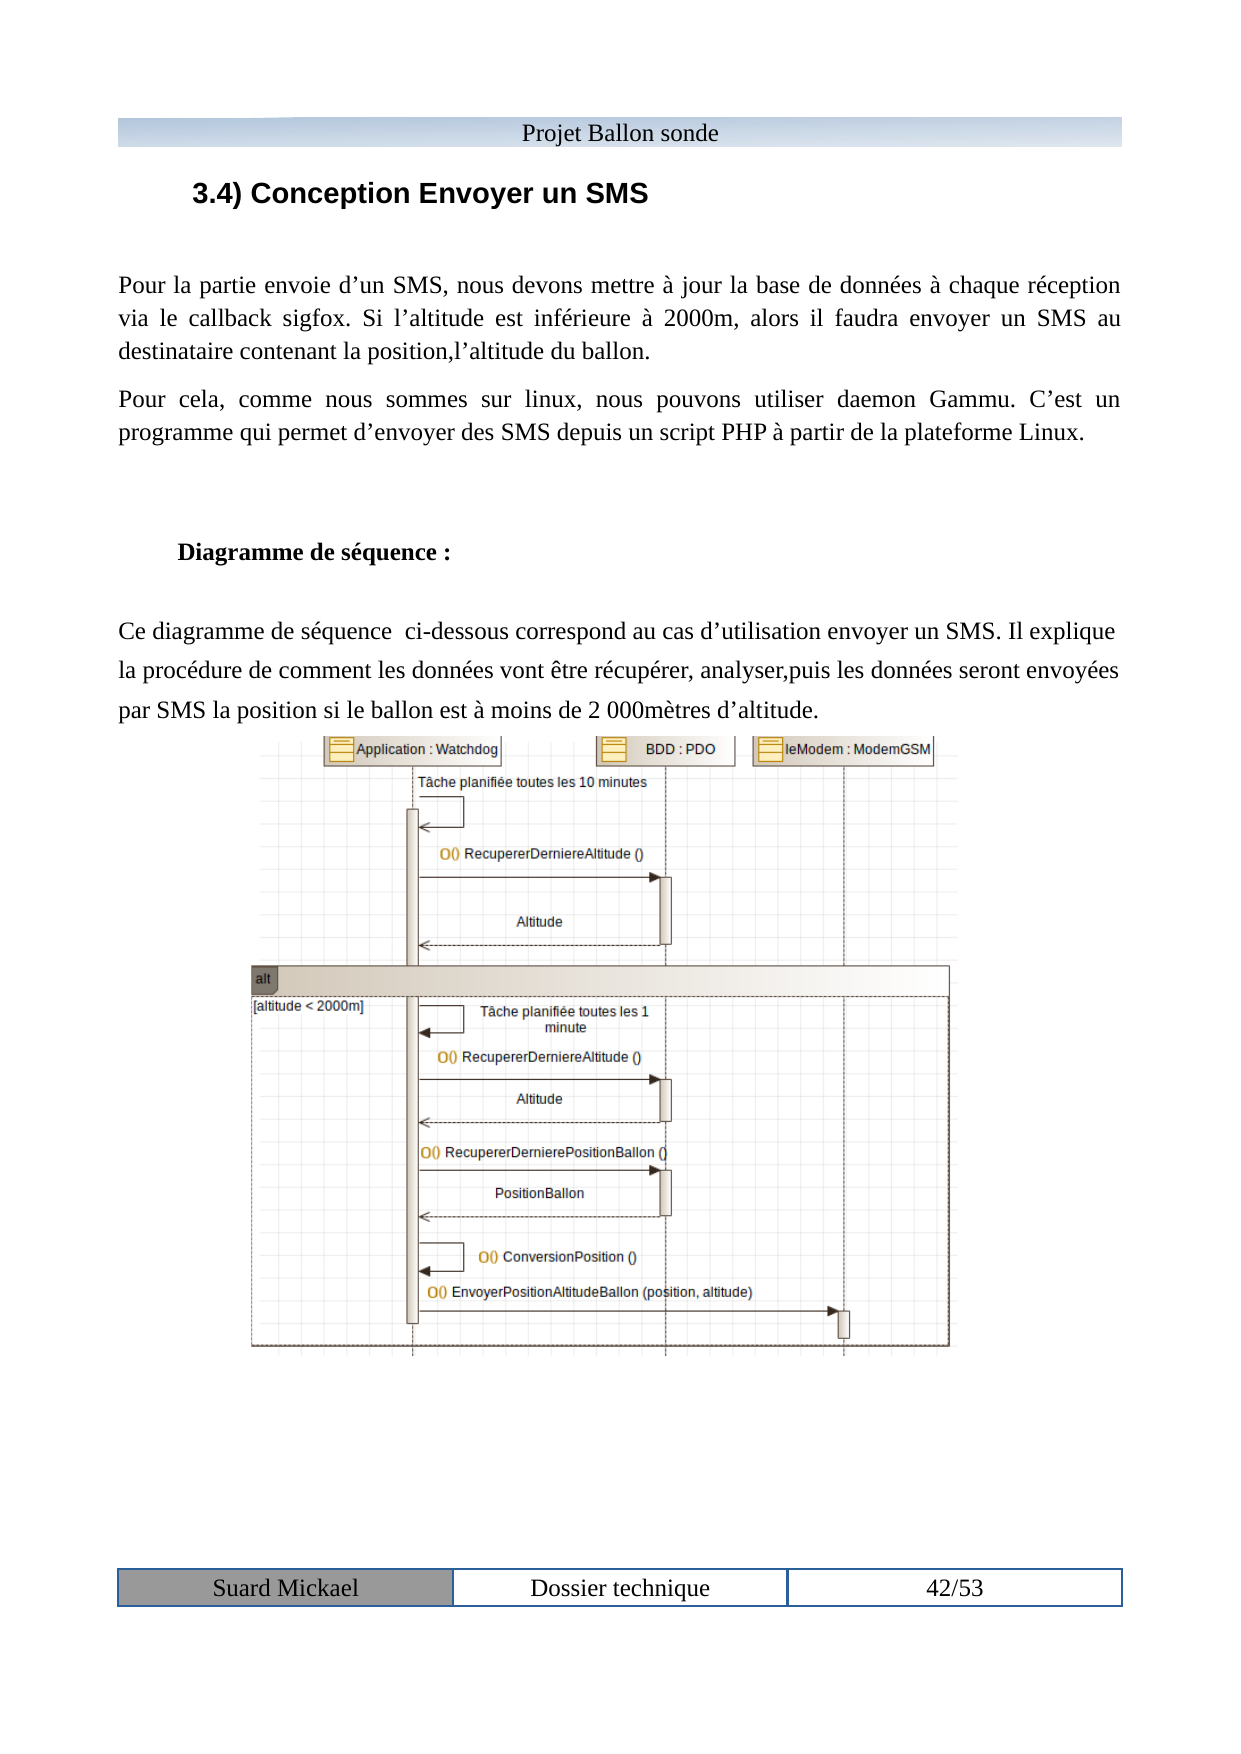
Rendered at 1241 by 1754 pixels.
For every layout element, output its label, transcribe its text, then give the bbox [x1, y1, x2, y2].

text Ce diagramme de séquence ci-dessous correspond au cas d’utilisation envoyer un SMS. Il explique la procédure de comment les données vont être récupérer, analyser,puis les données seront envoyées par SMS la position si le ballon est à moins de 2 000mètres d’altitude. [118, 616, 1122, 724]
picture [251, 736, 958, 1356]
text Pour la partie envoie d’un SMS, nous devons mettre à jour la base de données à chaque réception via le callback sigfox. Si l’altitude est inférieure à 2000m, alors il faudra envoyer un SMS au destinataire contenant la position,l’altitude du ballon. [118, 270, 1122, 365]
subtitle 3.4) Conception Envoyer un SMS [118, 176, 1122, 210]
text Pour cela, comme nous sommes sur linux, nous pouvons utiliser daemon Gammu. C’est un programme qui permet d’envoyer des SMS depuis un script PHP à partir de la plateforme Linux. [118, 384, 1122, 445]
text Diagramme de séquence : [177, 537, 1122, 566]
